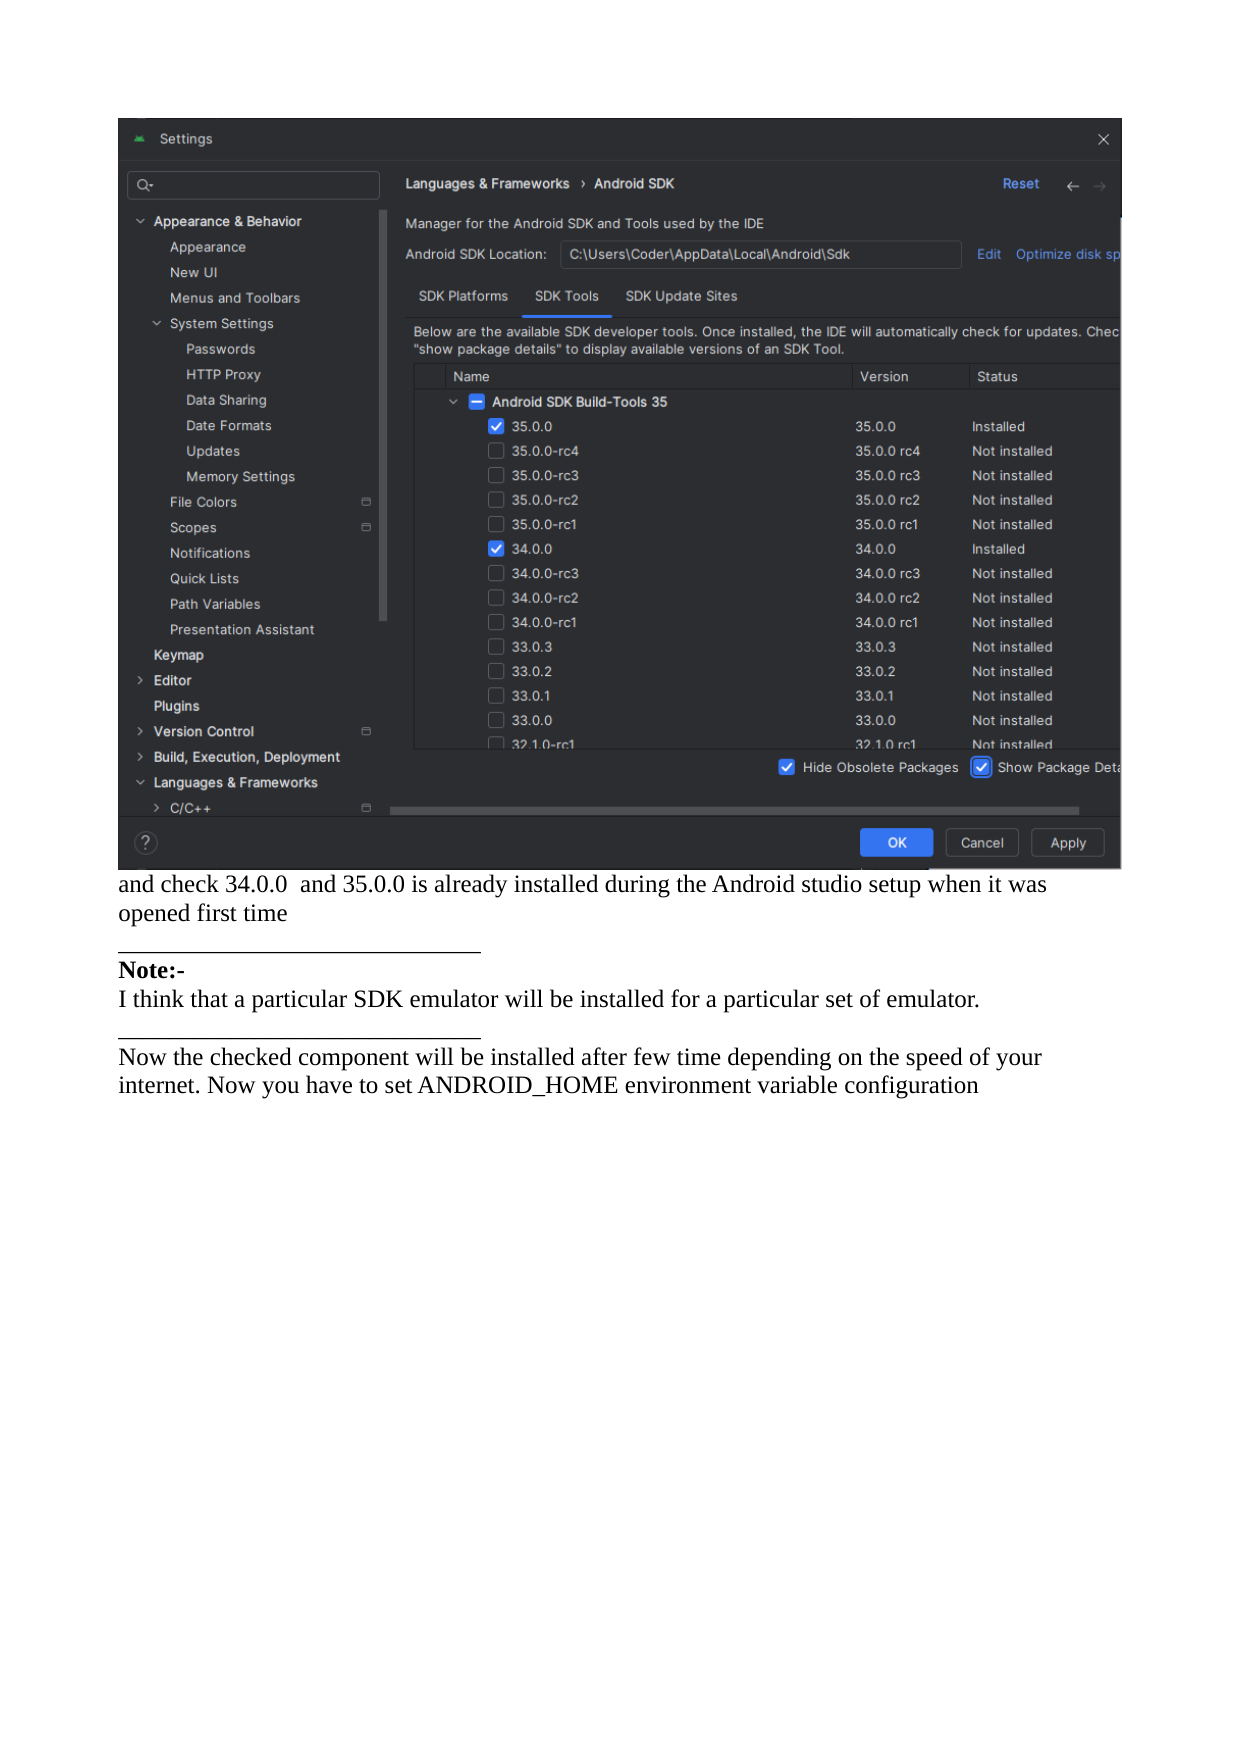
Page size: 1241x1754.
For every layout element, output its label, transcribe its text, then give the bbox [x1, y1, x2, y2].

text _____________________________ [118, 927, 1122, 955]
text Note:- [118, 955, 1122, 984]
text I think that a particular SDK emulator will be installed for a particular set of emulator. [118, 984, 1122, 1013]
text and check 34.0.0 and 35.0.0 is already installed during the Android studio setup when it was opened first time [118, 870, 1122, 927]
text _____________________________ [118, 1013, 1122, 1042]
text Now the checked component will be installed after few time depending on the speed of your internet. Now you have to set ANDROID_HOME environment variable configuration [118, 1042, 1122, 1099]
picture [118, 118, 1122, 870]
